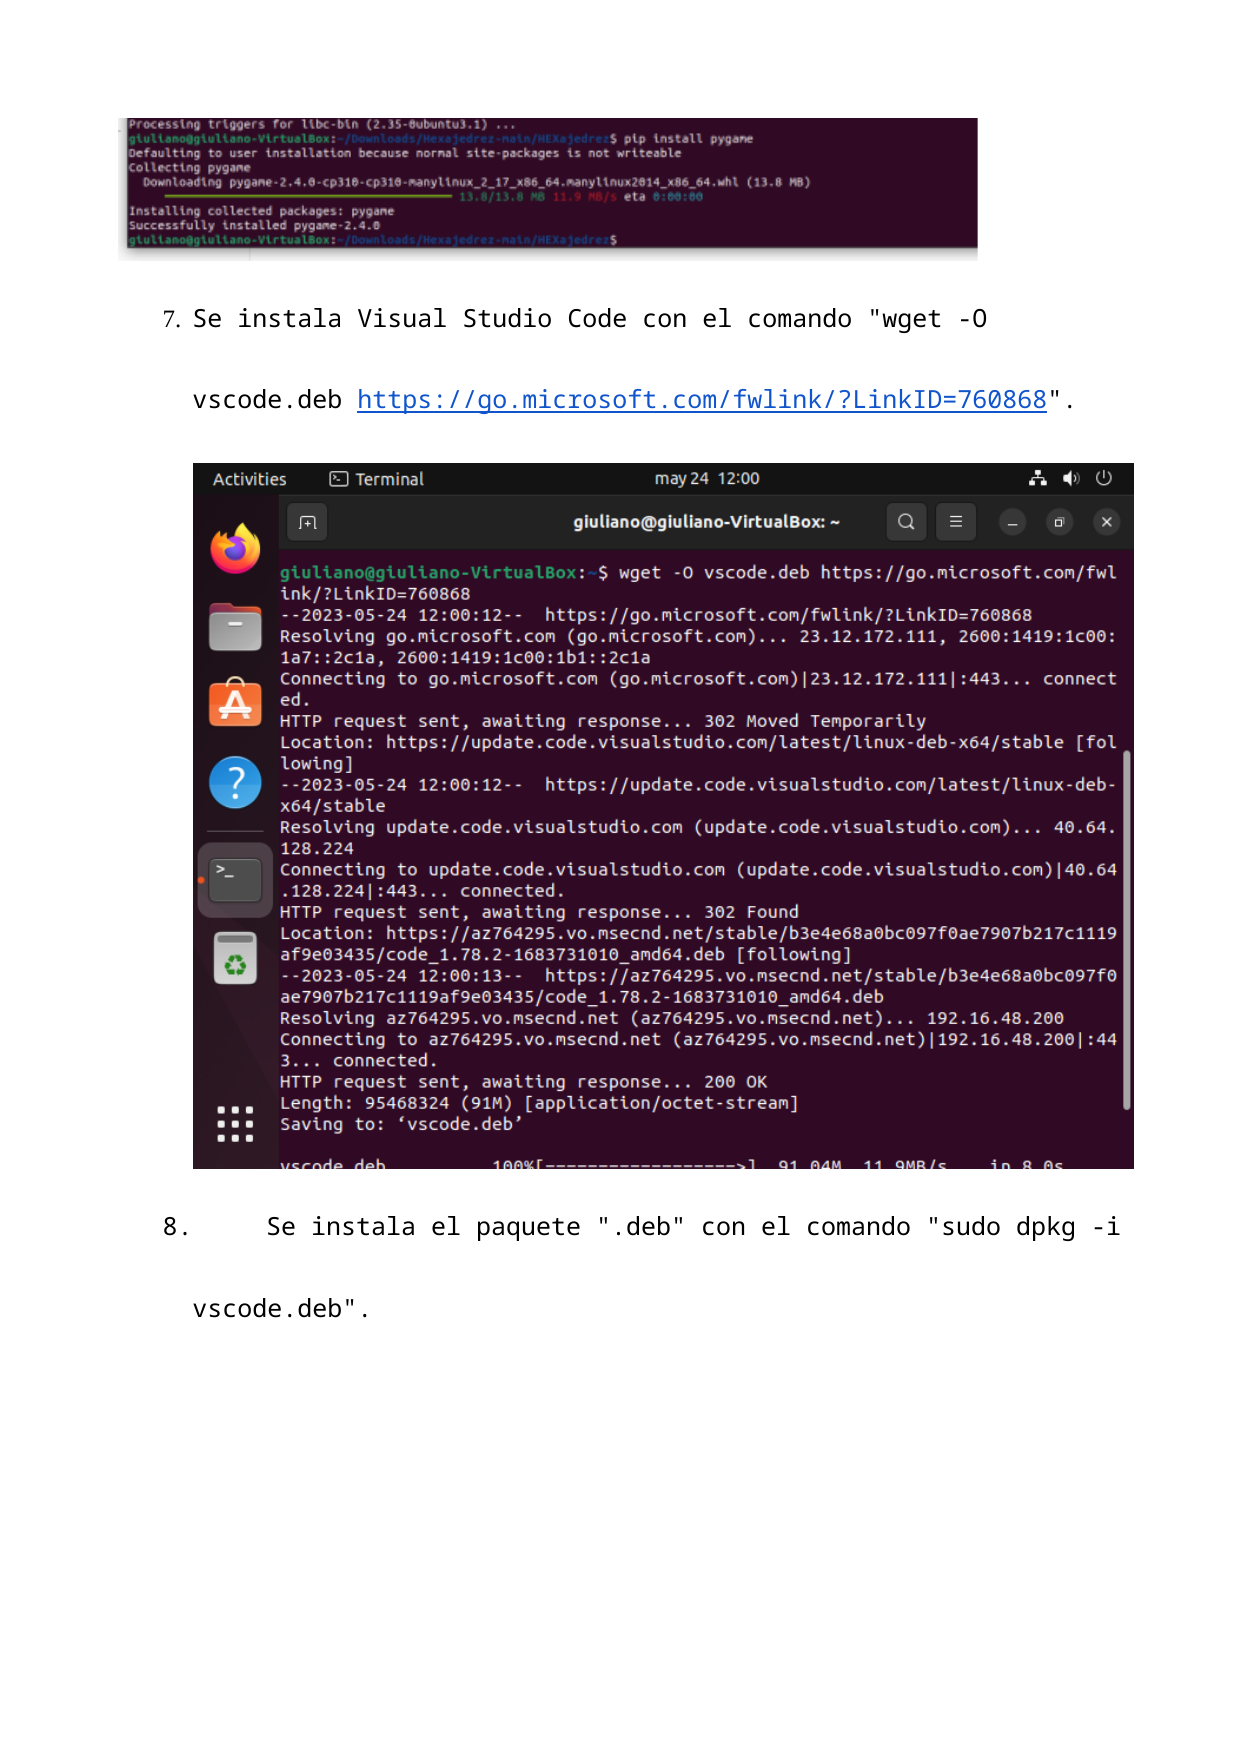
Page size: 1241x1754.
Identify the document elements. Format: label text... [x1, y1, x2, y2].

list Se instala el paquete ".deb" con el comando "sudo dpkg -i vscode.deb". [162, 1209, 1122, 1324]
list Se instala Visual Studio Code con el comando "wget -O vscode.deb https://go.microsoft.com/fwlink/?LinkID=760868". [162, 301, 1122, 416]
